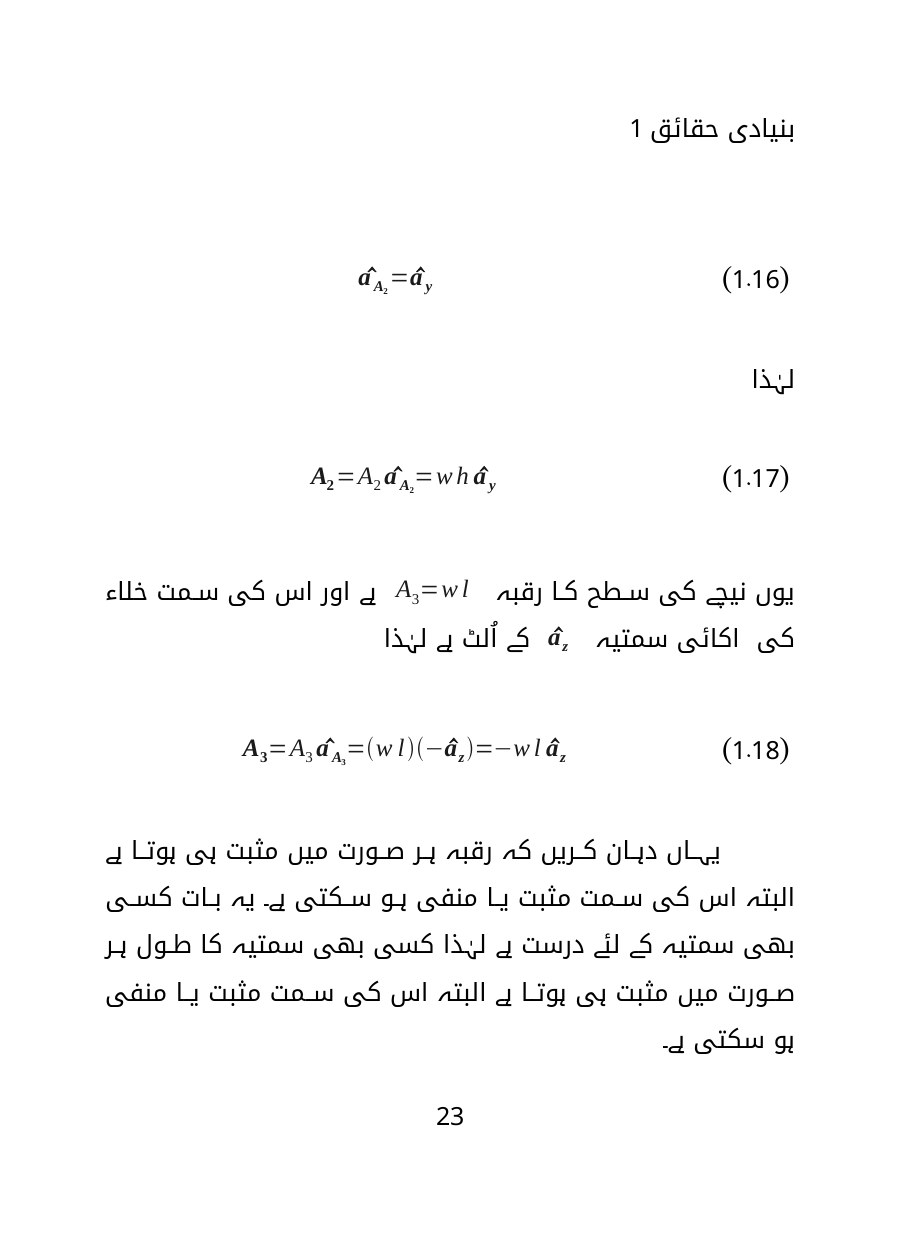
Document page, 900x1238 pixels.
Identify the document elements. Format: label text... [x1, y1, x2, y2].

table_header [105, 722, 692, 793]
table_header (1.16) [694, 251, 795, 322]
text یوں نیچے کی سطح کا رقبہ ہے اور اس کی سمت خلاء کی اکائی سمتیہ کے اُلٹ ہے لہٰذا [105, 568, 795, 663]
table_header (1.17) [689, 450, 795, 521]
text لہٰذا [105, 356, 795, 403]
text یہاں دہان کریں کہ رقبہ ہر صورت میں مثبت ہی ہوتا ہے البتہ اس کی سمت مثبت یا منفی ہو سکتی ہے۔ یہ بات کسی بھی سمتیہ کے لئے درست ہے لہٰذا کسی بھی سمتیہ کا طول ہر صورت میں مثبت ہی ہوتا ہے البتہ اس کی سمت مثبت یا منفی ہو سکتی ہے۔ [105, 827, 795, 1064]
table_header (1.18) [693, 722, 795, 793]
table_header [105, 251, 694, 322]
table_header [105, 450, 689, 521]
